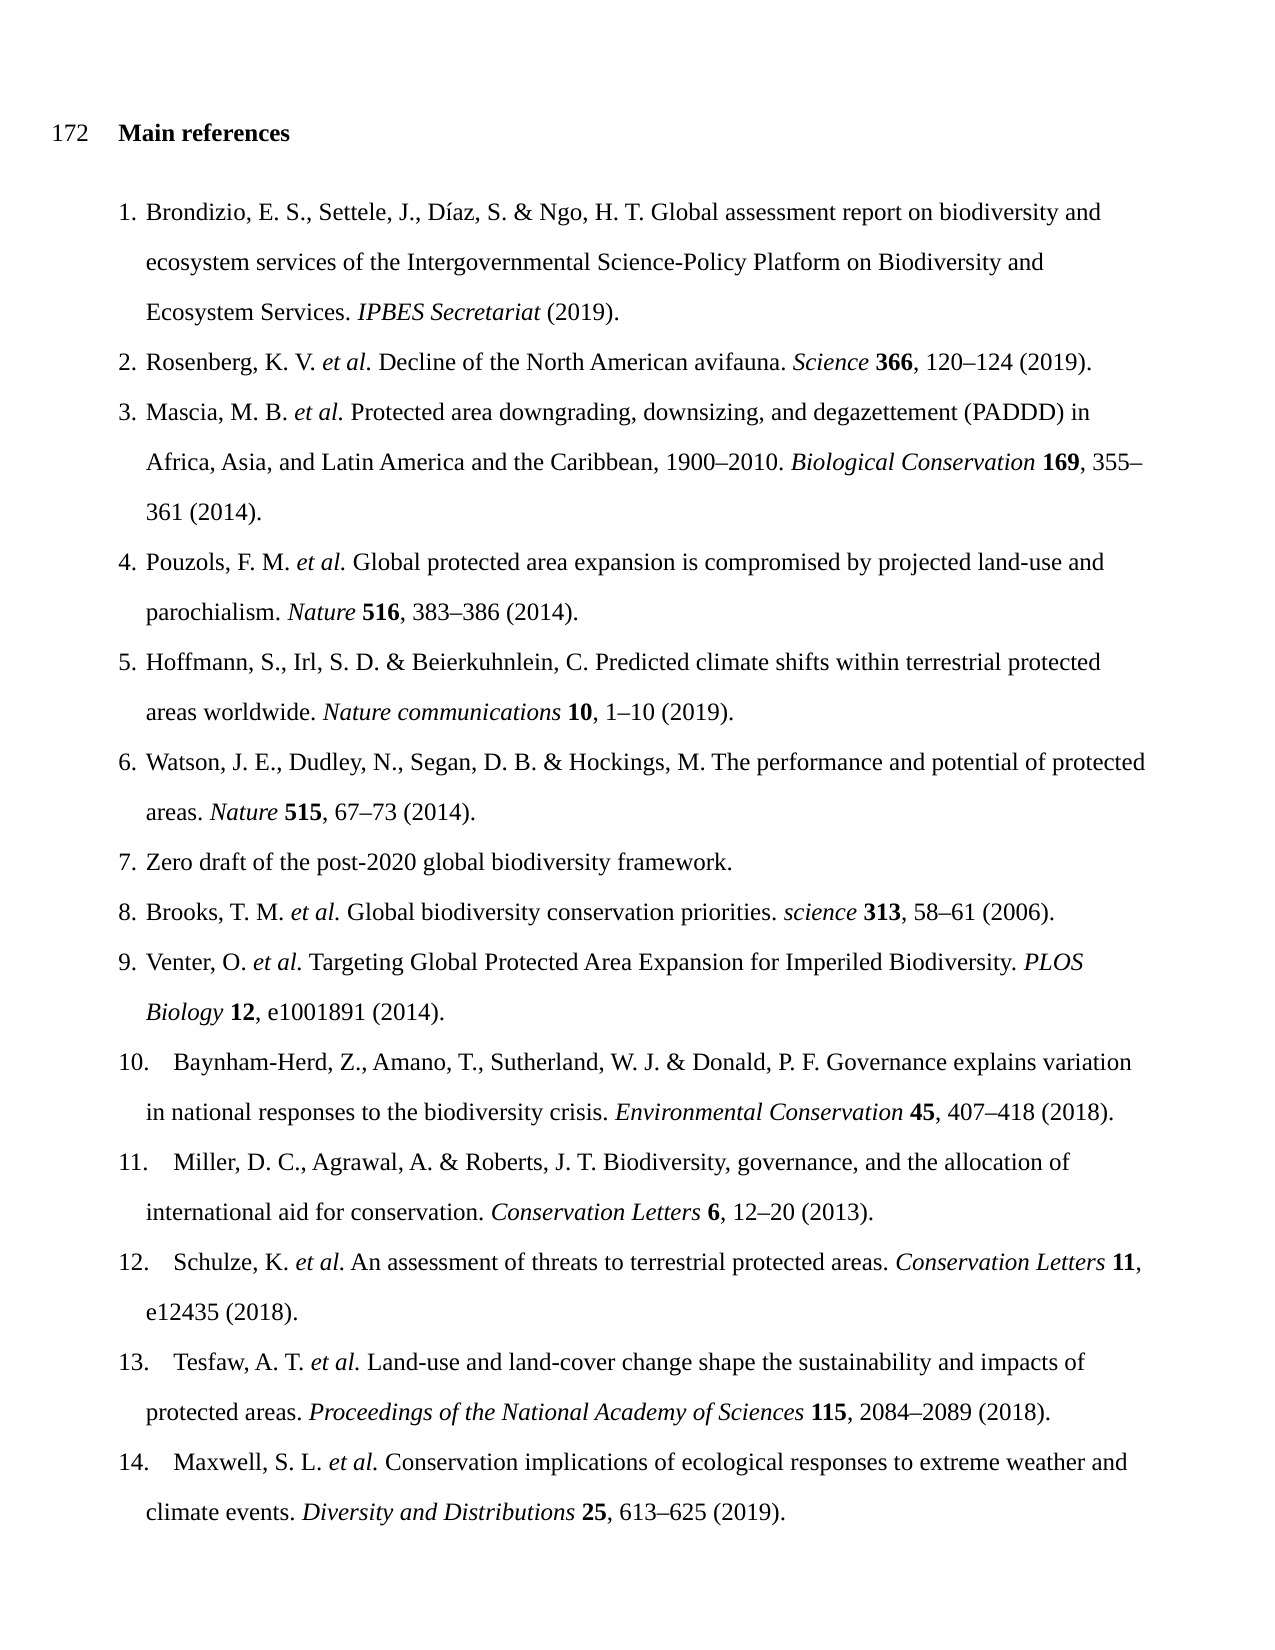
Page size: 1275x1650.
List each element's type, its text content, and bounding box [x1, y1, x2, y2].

text 5. Hoffmann, S., Irl, S. D. & Beierkuhnlein, C. Predicted climate shifts within terrestrial protected areas worldwide. Nature communications 10, 1–10 (2019). [118, 626, 1157, 726]
text 4. Pouzols, F. M. et al. Global protected area expansion is compromised by projected land-use and parochialism. Nature 516, 383–386 (2014). [118, 526, 1157, 626]
text 9. Venter, O. et al. Targeting Global Protected Area Expansion for Imperiled Biodiversity. PLOS Biology 12, e1001891 (2014). [118, 926, 1157, 1026]
text Main references [118, 118, 1157, 147]
text 1. Brondizio, E. S., Settele, J., Díaz, S. & Ngo, H. T. Global assessment report on biodiversity and ecosystem services of the Intergovernmental Science-Policy Platform on Biodiversity and Ecosystem Services. IPBES Secretariat (2019). [118, 176, 1157, 326]
text 7. Zero draft of the post-2020 global biodiversity framework. [118, 826, 1157, 876]
text 3. Mascia, M. B. et al. Protected area downgrading, downsizing, and degazettement (PADDD) in Africa, Asia, and Latin America and the Caribbean, 1900–2010. Biological Conservation 169, 355–361 (2014). [118, 376, 1157, 526]
text 12. Schulze, K. et al. An assessment of threats to terrestrial protected areas. Conservation Letters 11, e12435 (2018). [118, 1226, 1157, 1326]
text 8. Brooks, T. M. et al. Global biodiversity conservation priorities. science 313, 58–61 (2006). [118, 876, 1157, 926]
text 11. Miller, D. C., Agrawal, A. & Roberts, J. T. Biodiversity, governance, and the allocation of international aid for conservation. Conservation Letters 6, 12–20 (2013). [118, 1126, 1157, 1226]
text 6. Watson, J. E., Dudley, N., Segan, D. B. & Hockings, M. The performance and potential of protected areas. Nature 515, 67–73 (2014). [118, 726, 1157, 826]
text 14. Maxwell, S. L. et al. Conservation implications of ecological responses to extreme weather and climate events. Diversity and Distributions 25, 613–625 (2019). [118, 1426, 1157, 1526]
text 13. Tesfaw, A. T. et al. Land-use and land-cover change shape the sustainability and impacts of protected areas. Proceedings of the National Academy of Sciences 115, 2084–2089 (2018). [118, 1326, 1157, 1426]
text 10. Baynham-Herd, Z., Amano, T., Sutherland, W. J. & Donald, P. F. Governance explains variation in national responses to the biodiversity crisis. Environmental Conservation 45, 407–418 (2018). [118, 1026, 1157, 1126]
text 2. Rosenberg, K. V. et al. Decline of the North American avifauna. Science 366, 120–124 (2019). [118, 326, 1157, 376]
